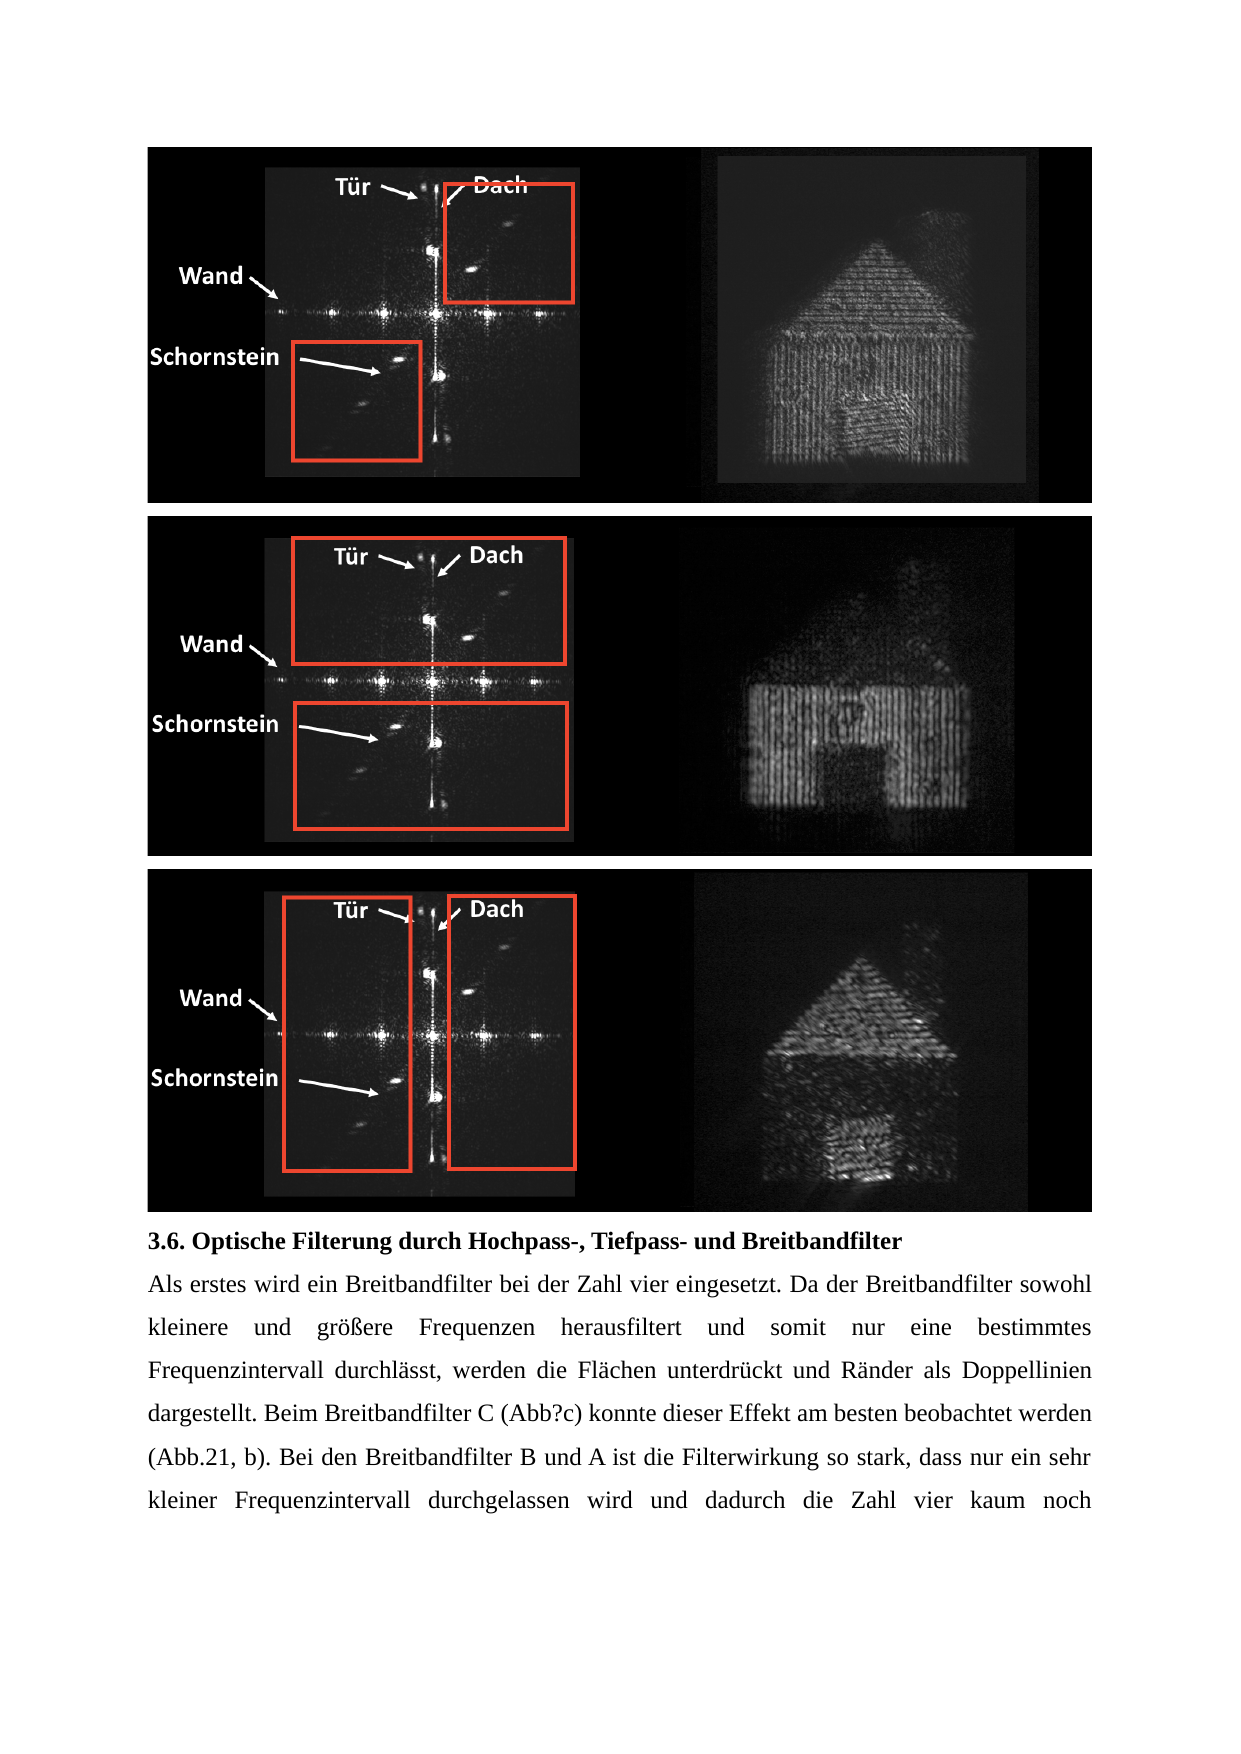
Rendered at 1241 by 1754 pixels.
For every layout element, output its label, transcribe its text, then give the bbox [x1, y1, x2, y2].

picture [147, 147, 1092, 503]
text Als erstes wird ein Breitbandfilter bei der Zahl vier eingesetzt. Da der Breitbandfilter sowohl kleinere und größere Frequenzen herausfiltert und somit nur eine bestimmtes Frequenzintervall durchlässt, werden die Flächen unterdrückt und Ränder als Doppellinien dargestellt. Beim Breitbandfilter C (Abb?c) konnte dieser Effekt am besten beobachtet werden (Abb.21, b). Bei den Breitbandfilter B und A ist die Filterwirkung so stark, dass nur ein sehr kleiner Frequenzintervall durchgelassen wird und dadurch die Zahl vier kaum noch [148, 1269, 1093, 1513]
text 3.6. Optische Filterung durch Hochpass-, Tiefpass- und Breitbandfilter [148, 1226, 1093, 1255]
picture [147, 869, 1092, 1212]
picture [147, 516, 1092, 856]
